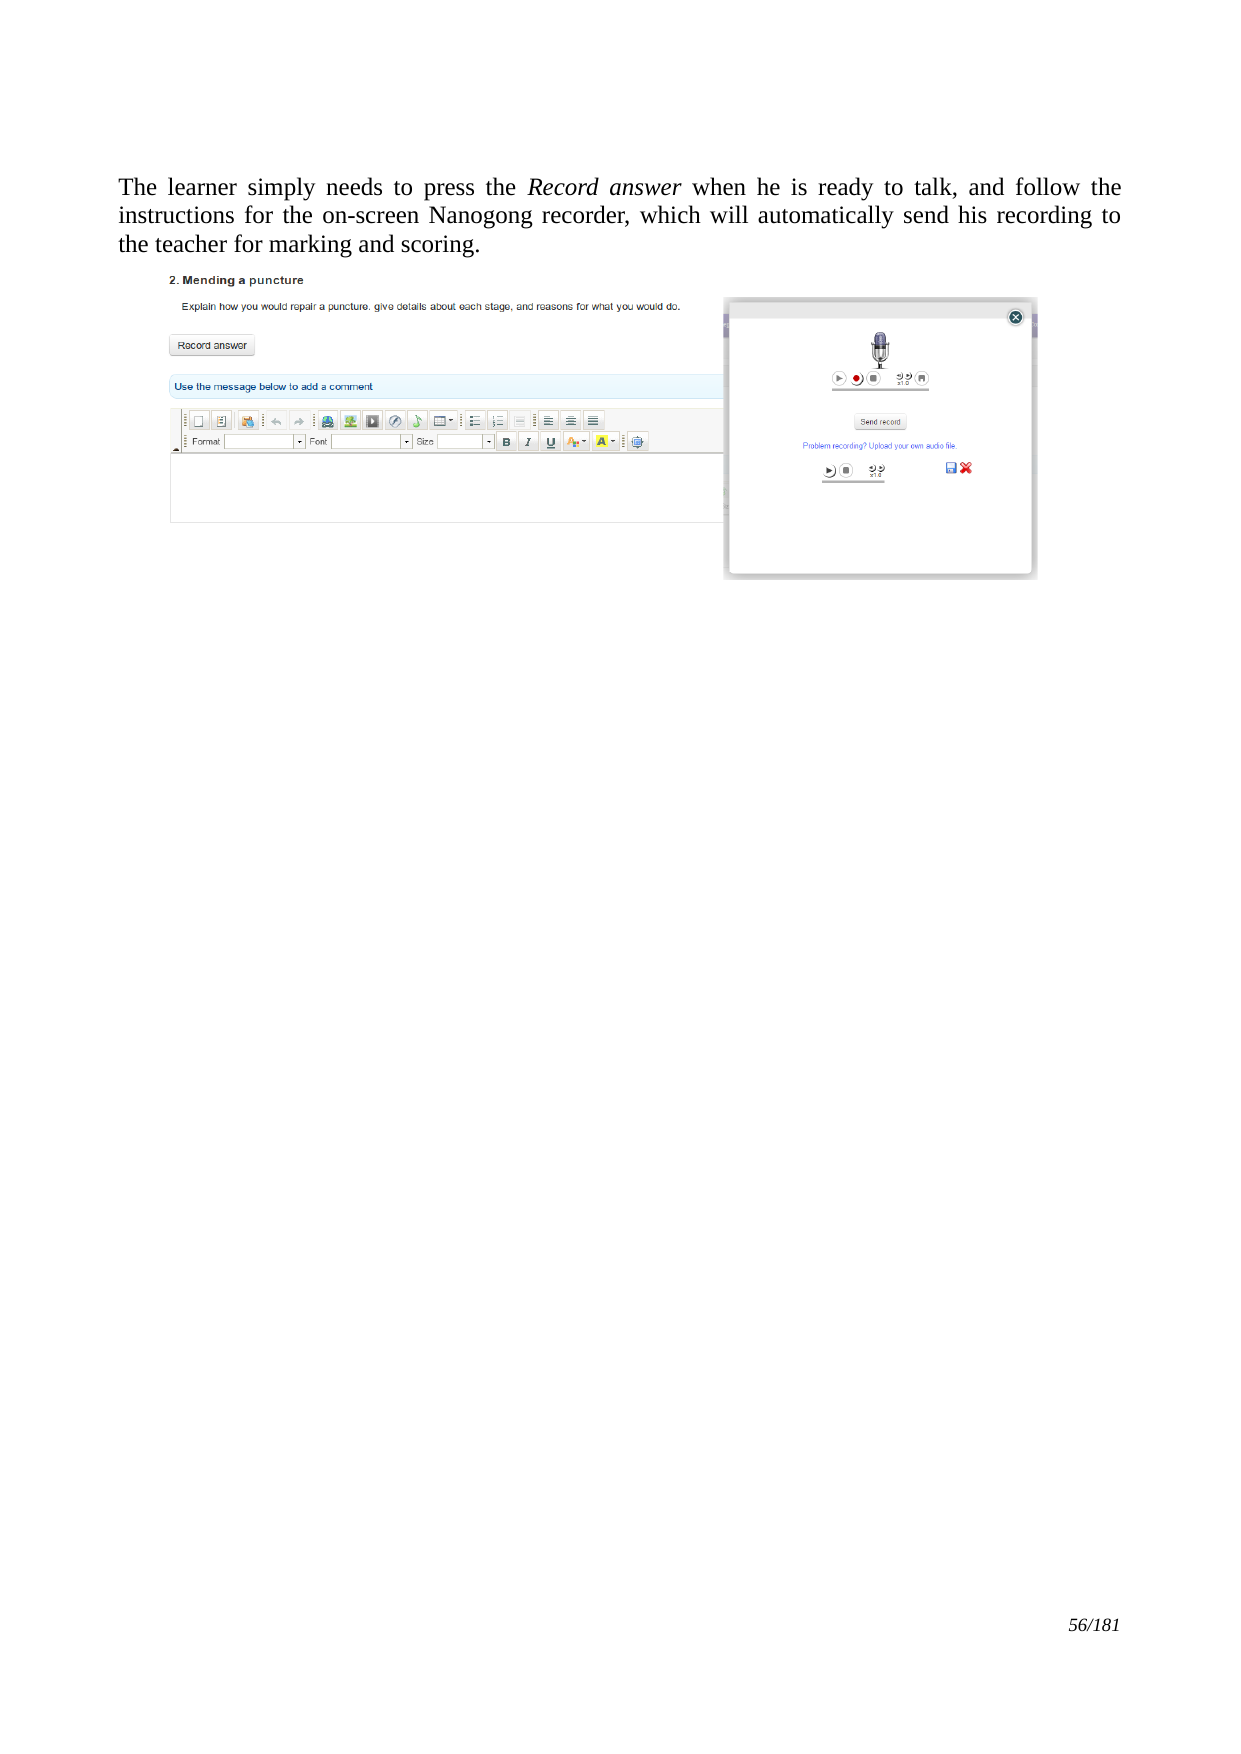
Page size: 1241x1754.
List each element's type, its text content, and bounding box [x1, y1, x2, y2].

picture [147, 269, 1038, 580]
text The learner simply needs to press the Record answer when he is ready to talk, and follow the instructions for the on-screen Nanogong recorder, which will automatically send his recording to the teacher for marking and scoring. [118, 172, 1122, 258]
